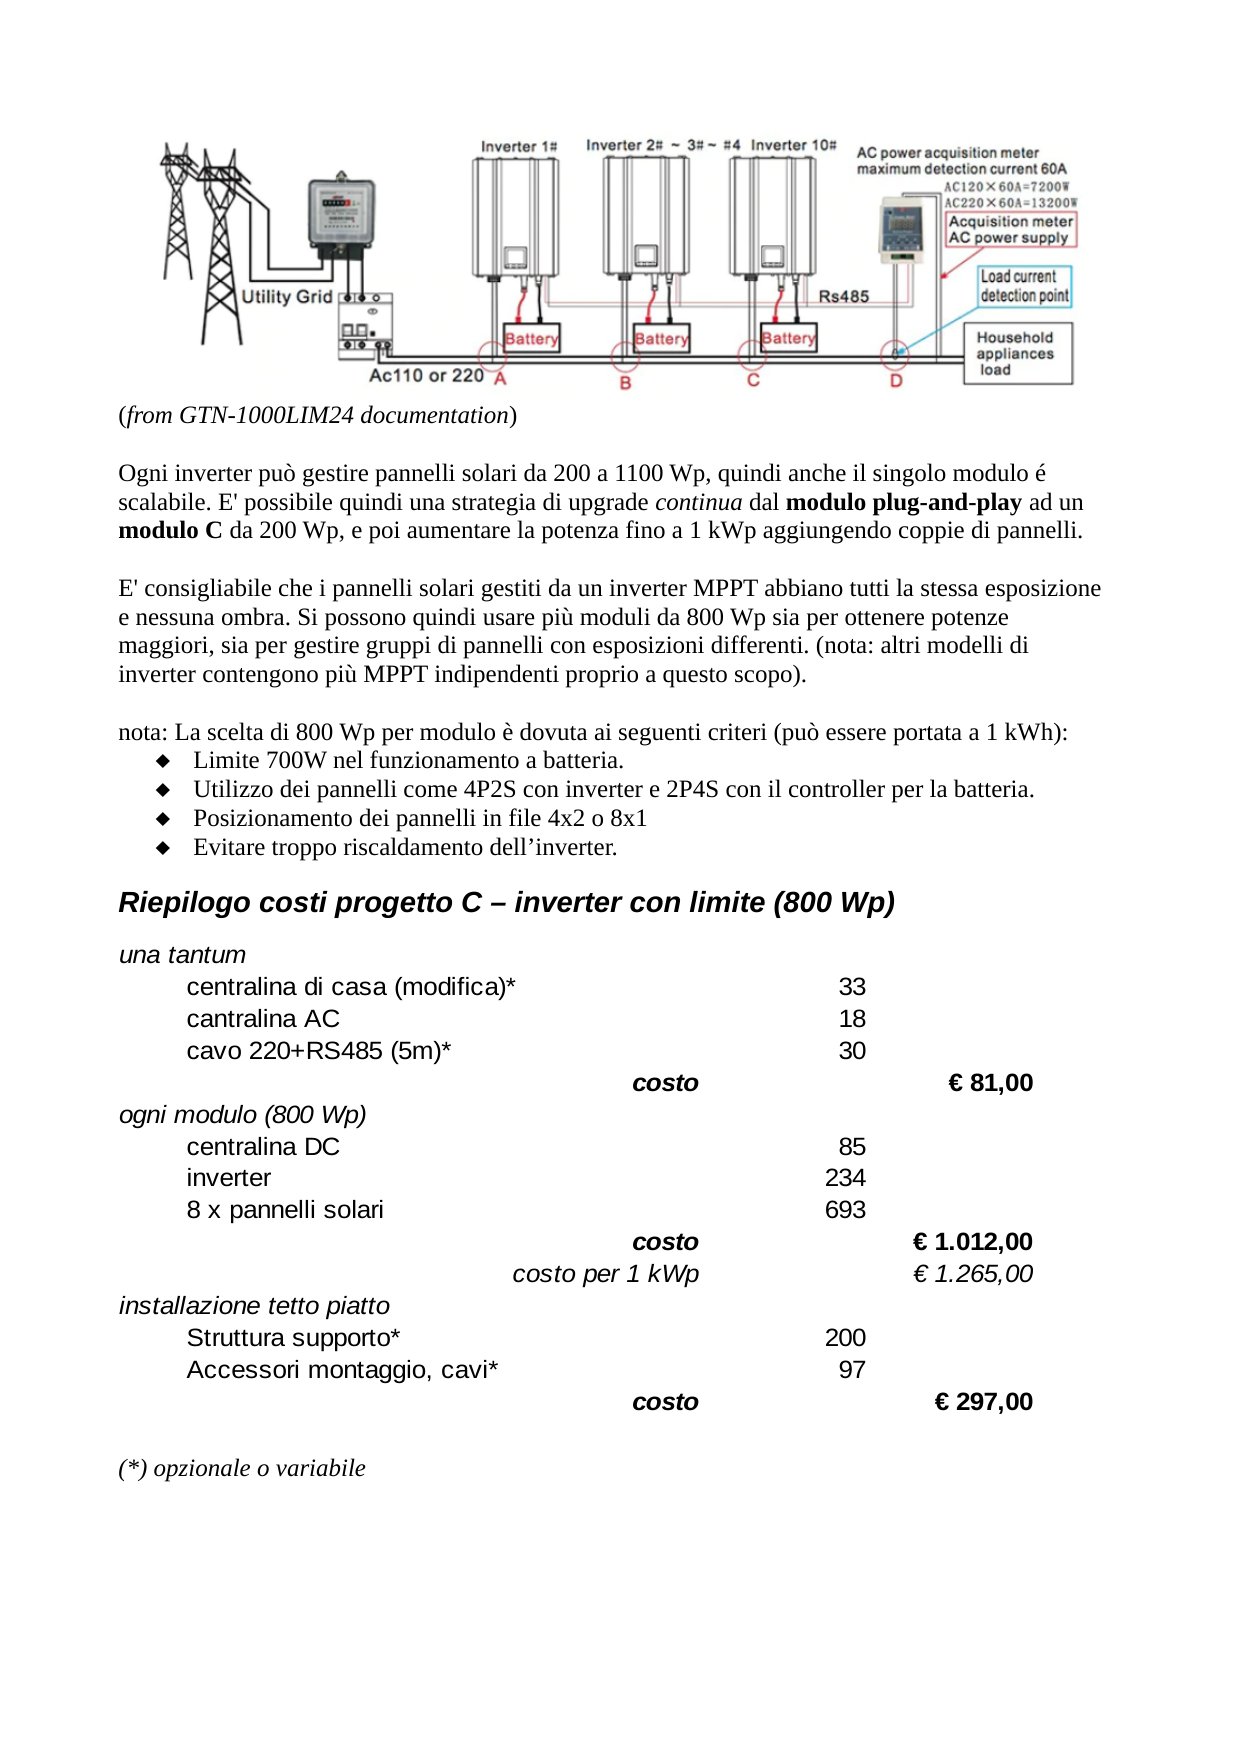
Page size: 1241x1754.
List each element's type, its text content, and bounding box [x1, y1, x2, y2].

text (from GTN-1000LIM24 documentation) [118, 401, 1122, 429]
text Ogni inverter può gestire pannelli solari da 200 a 1100 Wp, quindi anche il singolo modulo é scalabile. E' possibile quindi una strategia di upgrade continua dal modulo plug-and-play ad un modulo C da 200 Wp, e poi aumentare la potenza fino a 1 kWp aggiungendo coppie di pannelli. [118, 458, 1104, 544]
list Utilizzo dei pannelli come 4P2S con inverter e 2P4S con il controller per la batteria. [156, 774, 1122, 803]
list Evitare troppo riscaldamento dell’inverter. [156, 832, 1122, 860]
picture [116, 121, 1126, 401]
list Limite 700W nel funzionamento a batteria. [156, 745, 1122, 774]
subtitle Riepilogo costi progetto C – inverter con limite (800 Wp) [118, 885, 1122, 919]
text E' consigliabile che i pannelli solari gestiti da un inverter MPPT abbiano tutti la stessa esposizione e nessuna ombra. Si possono quindi usare più moduli da 800 Wp sia per ottenere potenze maggiori, sia per gestire gruppi di pannelli con esposizioni differenti. (nota: altri modelli di inverter contengono più MPPT indipendenti proprio a questo scopo). [118, 573, 1104, 688]
text (*) opzionale o variabile [118, 931, 1122, 1482]
list Posizionamento dei pannelli in file 4x2 o 8x1 [156, 803, 1122, 832]
text nota: La scelta di 800 Wp per modulo è dovuta ai seguenti criteri (può essere portata a 1 kWh): [118, 717, 1122, 745]
